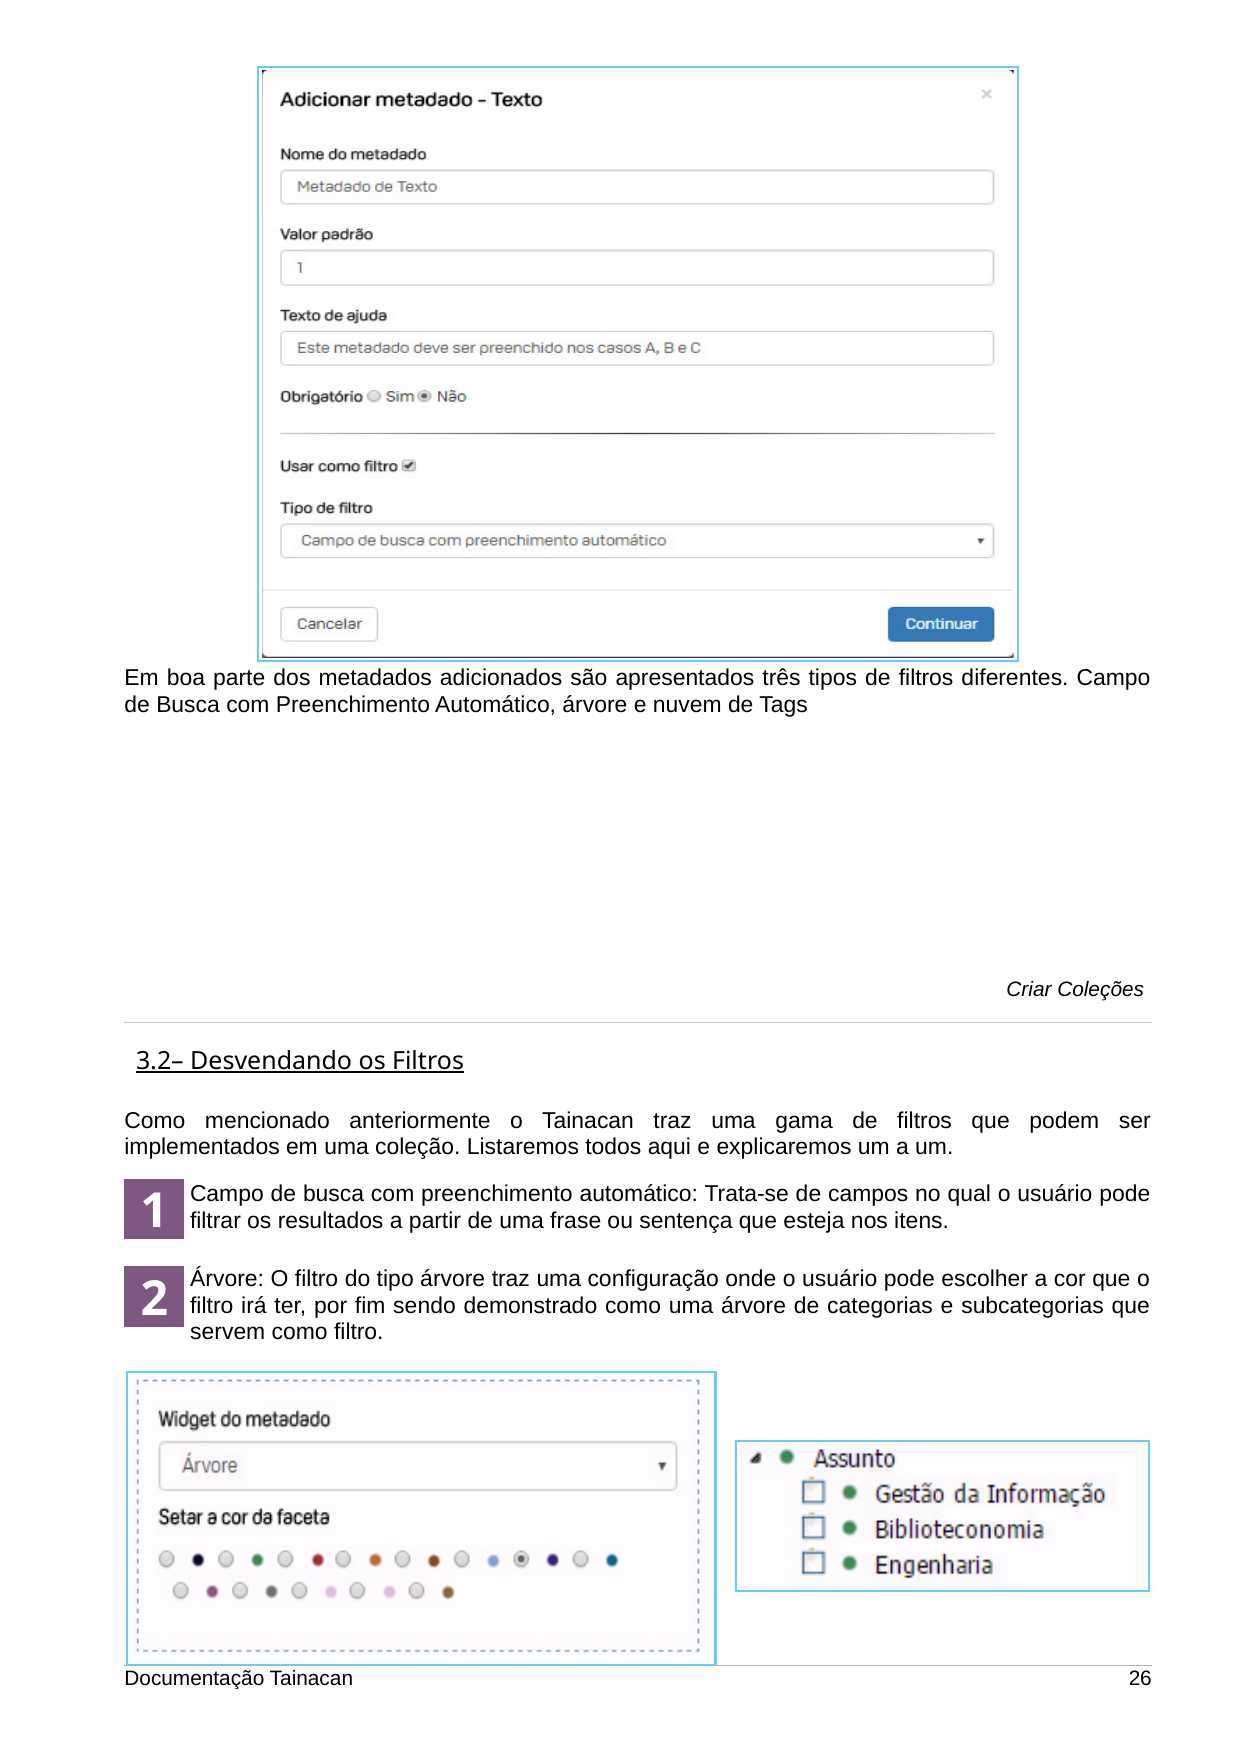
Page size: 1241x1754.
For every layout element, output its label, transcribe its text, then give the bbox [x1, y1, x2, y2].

picture [262, 70, 1014, 658]
table_header Criar Coleções [124, 972, 1152, 1022]
picture [131, 1376, 712, 1662]
text Árvore: O filtro do tipo árvore traz uma configuração onde o usuário pode escolher a cor que o filtro irá ter, por fim sendo demonstrado como uma árvore de categorias e subcategorias que servem como filtro. [130, 1265, 1152, 1344]
subtitle 3.2– Desvendando os Filtros [136, 1042, 1152, 1077]
text Como mencionado anteriormente o Tainacan traz uma gama de filtros que podem ser implementados em uma coleção. Listaremos todos aqui e explicaremos um a um. [124, 1107, 1152, 1159]
text Em boa parte dos metadados adicionados são apresentados três tipos de filtros diferentes. Campo de Busca com Preenchimento Automático, árvore e nuvem de Tags [124, 664, 1152, 717]
picture [740, 1444, 1146, 1588]
text Campo de busca com preenchimento automático: Trata-se de campos no qual o usuário pode filtrar os resultados a partir de uma frase ou sentença que esteja nos itens. [184, 1180, 1152, 1233]
